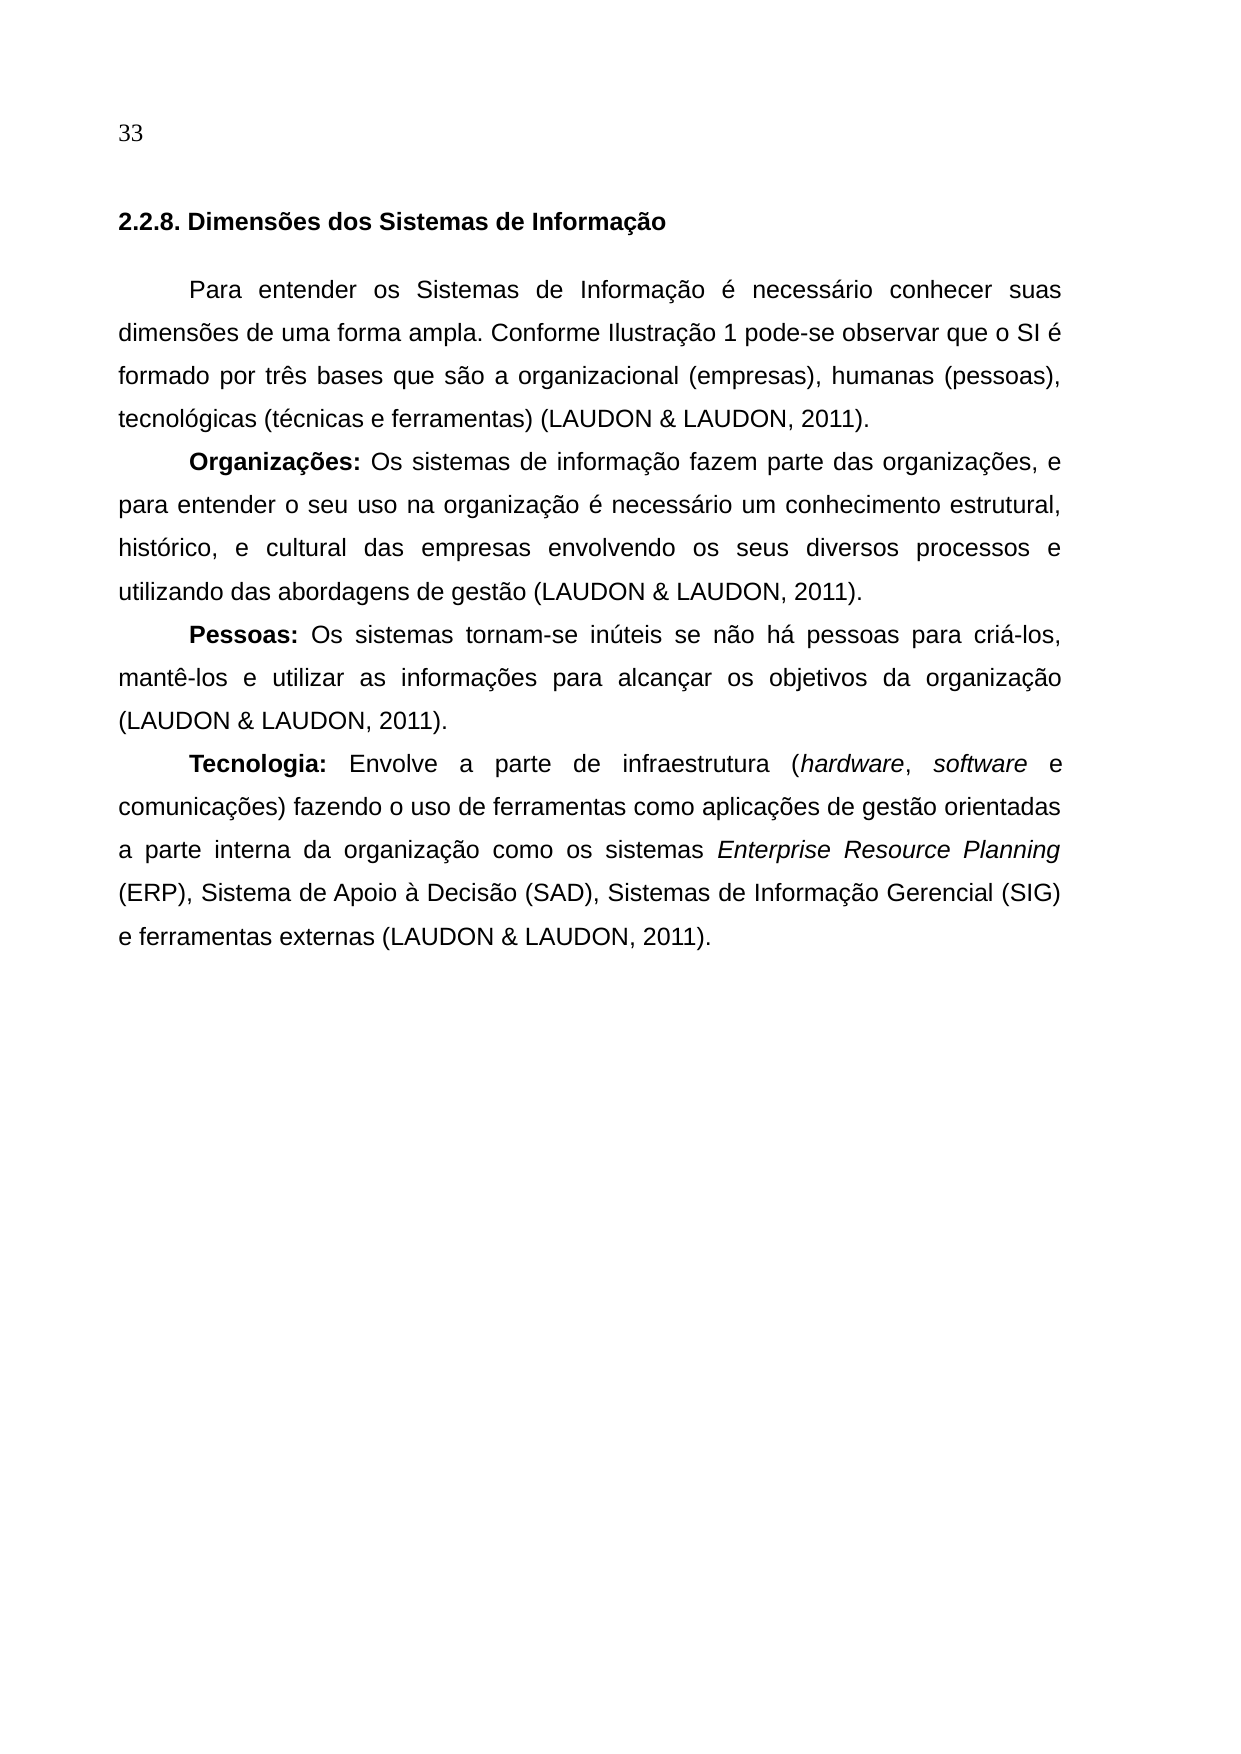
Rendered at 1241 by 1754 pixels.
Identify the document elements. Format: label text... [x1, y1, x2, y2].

subtitle 2.2.8. Dimensões dos Sistemas de Informação [118, 207, 1063, 235]
text Pessoas: Os sistemas tornam-se inúteis se não há pessoas para criá-los, mantê-los e utilizar as informações para alcançar os objetivos da organização (LAUDON & LAUDON, 2011). [118, 619, 1063, 734]
text Tecnologia: Envolve a parte de infraestrutura (hardware, software e comunicações) fazendo o uso de ferramentas como aplicações de gestão orientadas a parte interna da organização como os sistemas Enterprise Resource Planning (ERP), Sistema de Apoio à Decisão (SAD), Sistemas de Informação Gerencial (SIG) e ferramentas externas (LAUDON & LAUDON, 2011). [118, 749, 1063, 950]
text Para entender os Sistemas de Informação é necessário conhecer suas dimensões de uma forma ampla. Conforme Ilustração 1 pode-se observar que o SI é formado por três bases que são a organizacional (empresas), humanas (pessoas), tecnológicas (técnicas e ferramentas) (LAUDON & LAUDON, 2011). [118, 274, 1063, 433]
text Organizações: Os sistemas de informação fazem parte das organizações, e para entender o seu uso na organização é necessário um conhecimento estrutural, histórico, e cultural das empresas envolvendo os seus diversos processos e utilizando das abordagens de gestão (LAUDON & LAUDON, 2011). [118, 447, 1063, 605]
